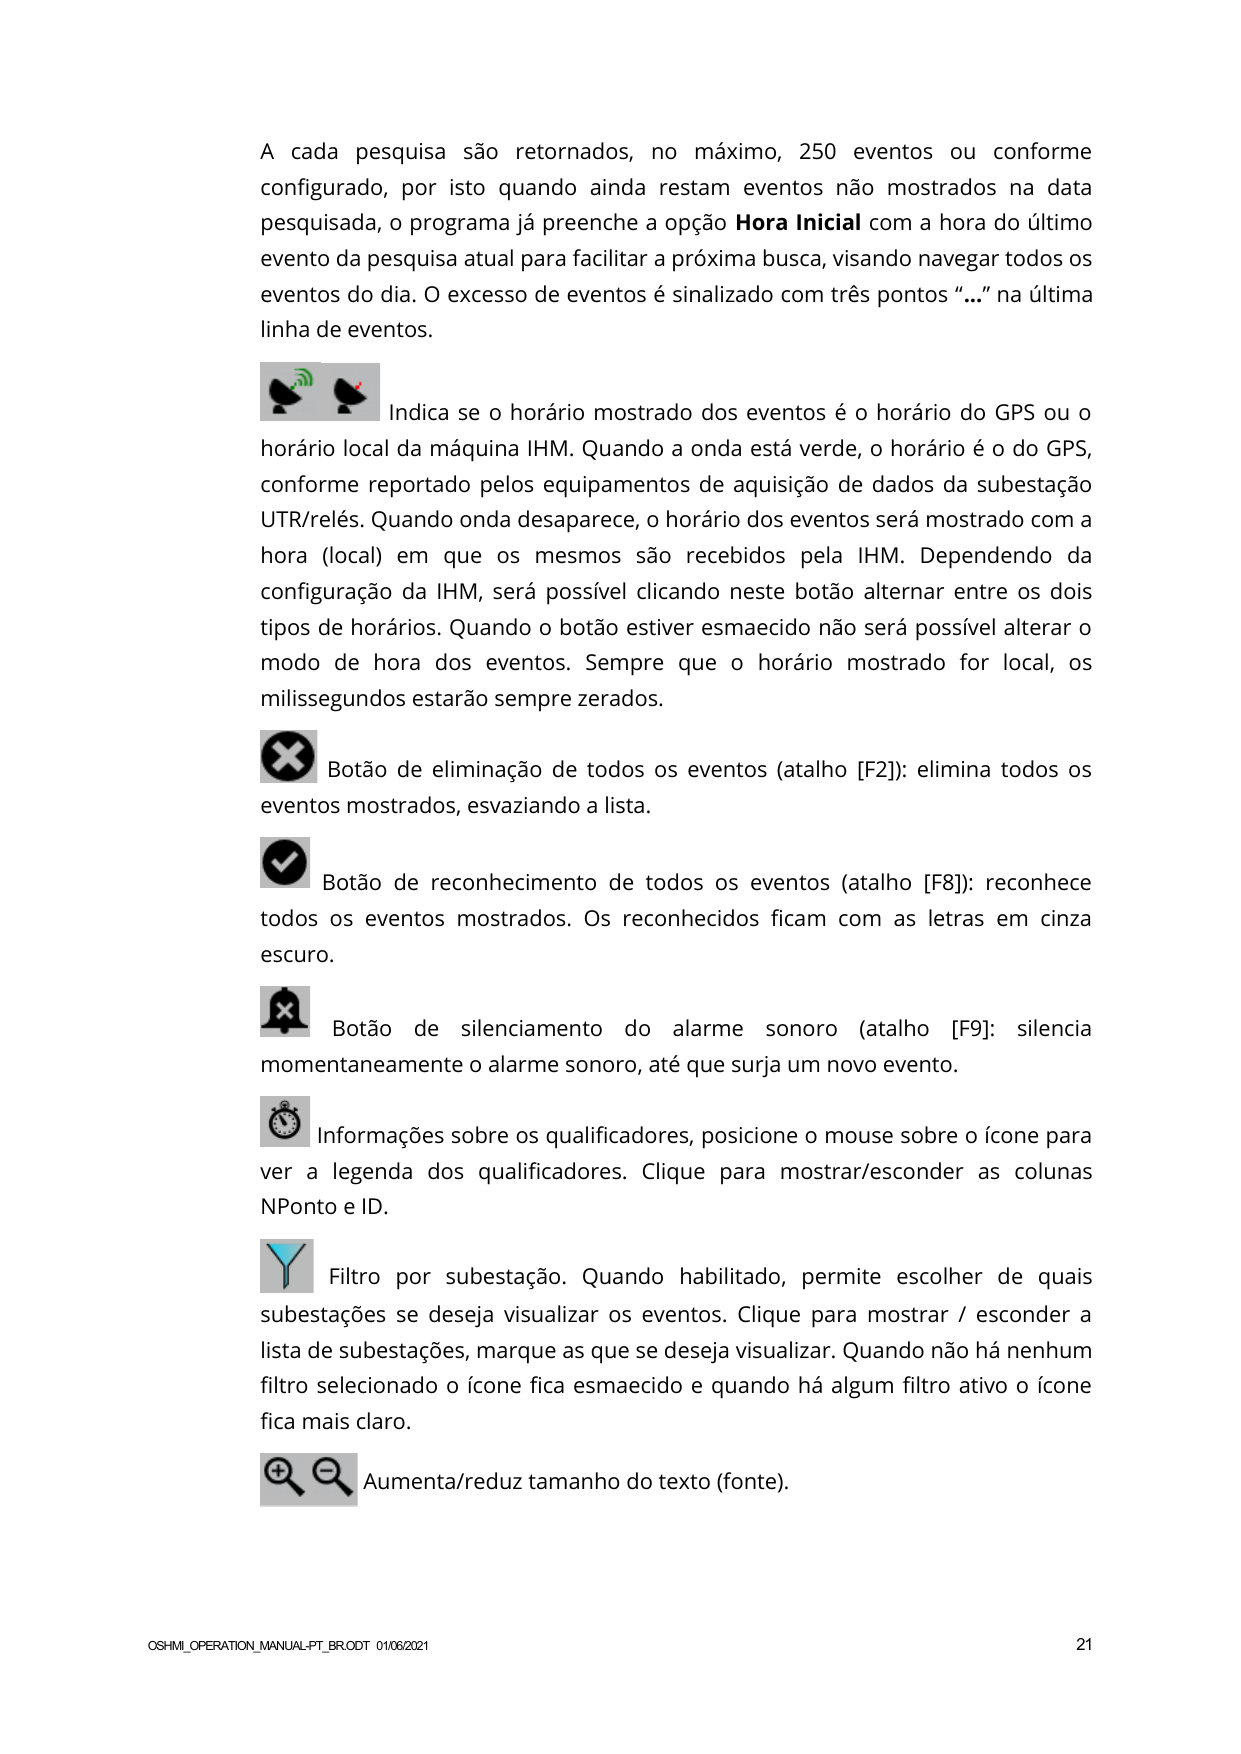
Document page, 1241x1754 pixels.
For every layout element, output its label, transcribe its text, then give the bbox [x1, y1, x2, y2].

picture [260, 986, 311, 1037]
picture [260, 1453, 358, 1507]
text A cada pesquisa são retornados, no máximo, 250 eventos ou conforme configurado, por isto quando ainda restam eventos não mostrados na data pesquisada, o programa já preenche a opção Hora Inicial com a hora do último evento da pesquisa atual para facilitar a próxima busca, visando navegar todos os eventos do dia. O excesso de eventos é sinalizado com três pontos “...” na última linha de eventos. [260, 136, 1093, 344]
text Botão de silenciamento do alarme sonoro (atalho [F9]: silencia momentaneamente o alarme sonoro, até que surja um novo evento. [260, 986, 1093, 1078]
text Botão de eliminação de todos os eventos (atalho [F2]): elimina todos os eventos mostrados, esvaziando a lista. [260, 731, 1093, 820]
text Indica se o horário mostrado dos eventos é o horário do GPS ou o horário local da máquina IHM. Quando a onda está verde, o horário é o do GPS, conforme reportado pelos equipamentos de aquisição de dados da subestação UTR/relés. Quando onda desaparece, o horário dos eventos será mostrado com a hora (local) em que os mesmos são recebidos pela IHM. Dependendo da configuração da IHM, será possível clicando neste botão alternar entre os dois tipos de horários. Quando o botão estiver esmaecido não será possível alterar o modo de hora dos eventos. Sempre que o horário mostrado for local, os milissegundos estarão sempre zerados. [260, 362, 1093, 713]
text Botão de reconhecimento de todos os eventos (atalho [F8]): reconhece todos os eventos mostrados. Os reconhecidos ficam com as letras em cinza escuro. [260, 838, 1093, 968]
text Filtro por subestação. Quando habilitado, permite escolher de quais subestações se deseja visualizar os eventos. Clique para mostrar / esconder a lista de subestações, marque as que se deseja visualizar. Quando não há nenhum filtro selecionado o ícone fica esmaecido e quando há algum filtro ativo o ícone fica mais claro. [260, 1239, 1093, 1436]
picture [260, 837, 311, 888]
picture [260, 362, 381, 421]
picture [260, 1096, 311, 1147]
picture [260, 1239, 314, 1293]
picture [260, 730, 318, 783]
text Aumenta/reduz tamanho do texto (fonte). [358, 1454, 1093, 1507]
text Informações sobre os qualificadores, posicione o mouse sobre o ícone para ver a legenda dos qualificadores. Clique para mostrar/esconder as colunas NPonto e ID. [260, 1096, 1093, 1221]
